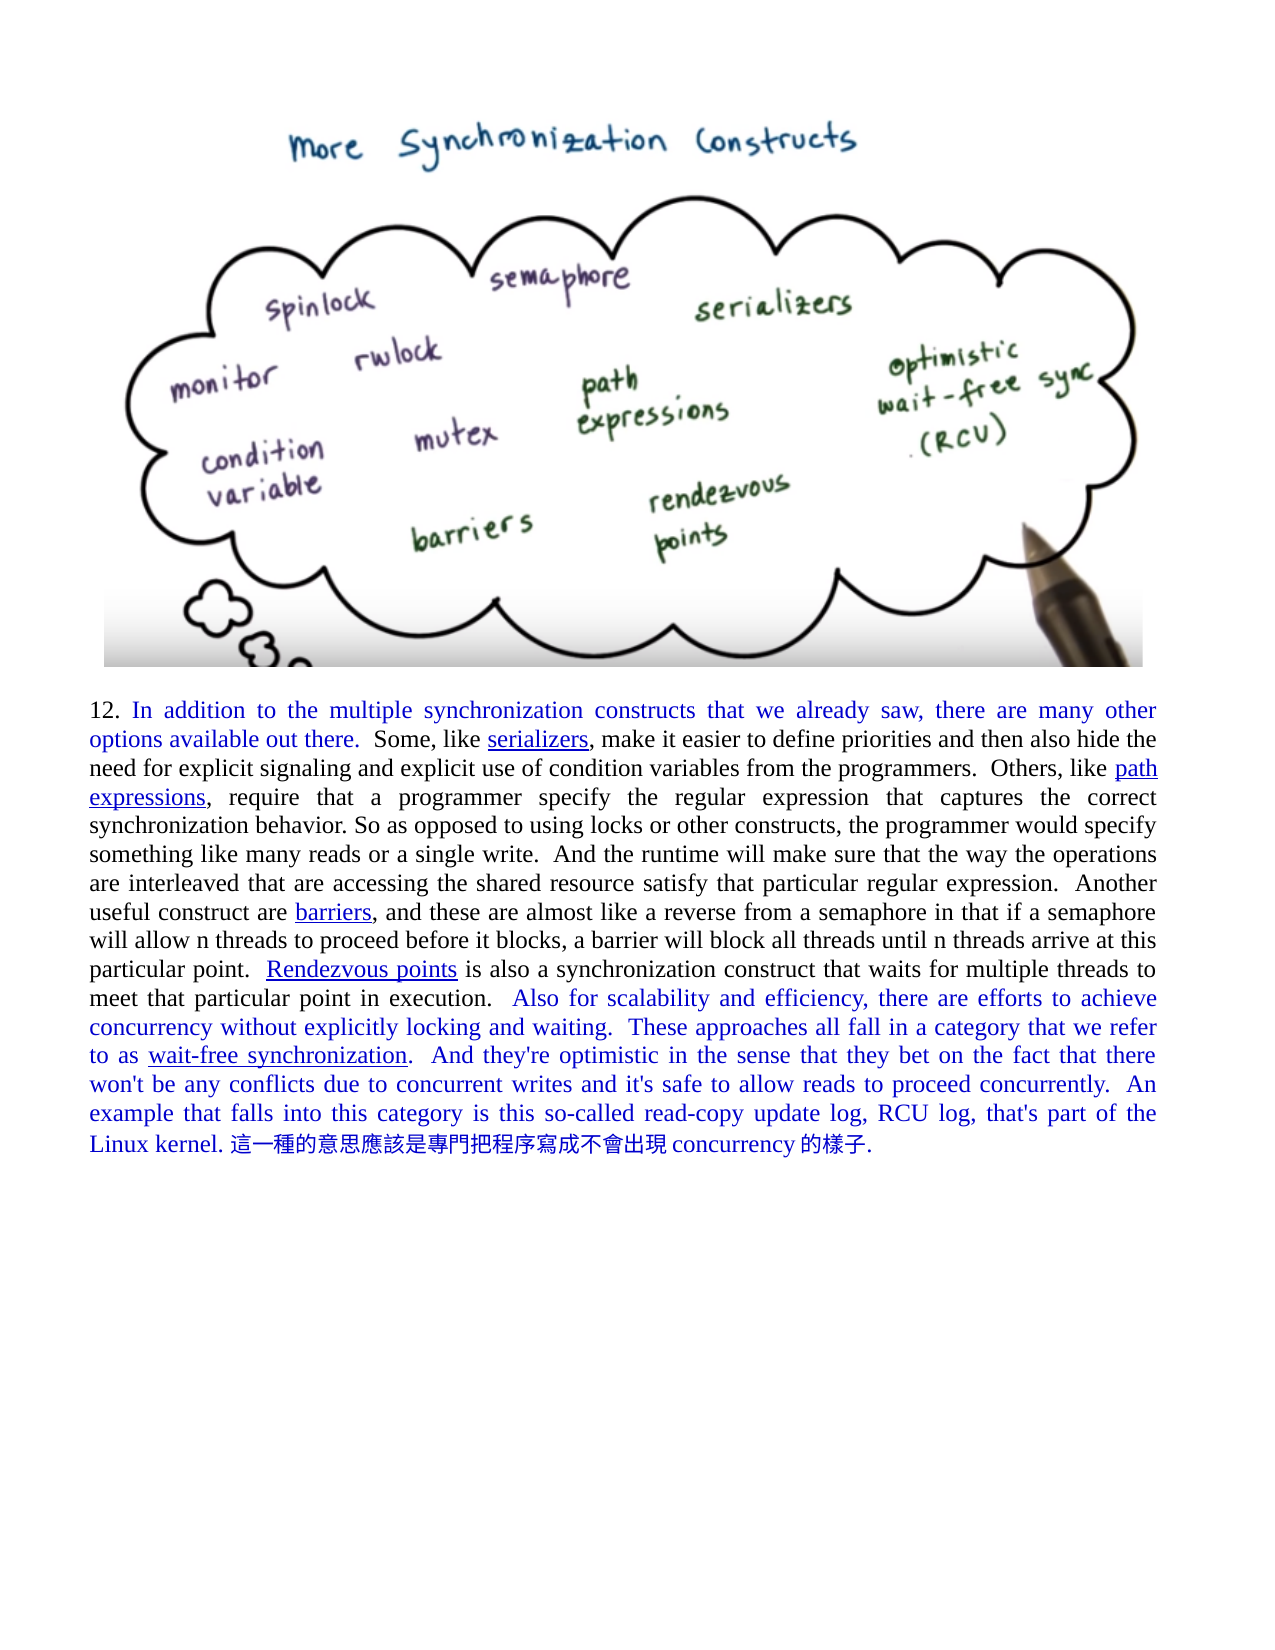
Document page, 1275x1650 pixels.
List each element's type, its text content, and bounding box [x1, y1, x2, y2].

picture [104, 118, 1143, 667]
text 12. In addition to the multiple synchronization constructs that we already saw, there are many other options available out there. Some, like serializers, make it easier to define priorities and then also hide the need for explicit signaling and explicit use of condition variables from the programmers. Others, like path expressions, require that a programmer specify the regular expression that captures the correct synchronization behavior. So as opposed to using locks or other constructs, the programmer would specify something like many reads or a single write. And the runtime will make sure that the way the operations are interleaved that are accessing the shared resource satisfy that particular regular expression. Another useful construct are barriers, and these are almost like a reverse from a semaphore in that if a semaphore will allow n threads to proceed before it blocks, a barrier will block all threads until n threads arrive at this particular point. Rendezvous points is also a synchronization construct that waits for multiple threads to meet that particular point in execution. Also for scalability and efficiency, there are efforts to achieve concurrency without explicitly locking and waiting. These approaches all fall in a category that we refer to as wait-free synchronization. And they're optimistic in the sense that they bet on the fact that there won't be any conflicts due to concurrent writes and it's safe to allow reads to proceed concurrently. An example that falls into this category is this so-called read-copy update log, RCU log, that's part of the Linux kernel. 這一種的意思應該是專門把程序寫成不會出現concurrency的樣子. [89, 696, 1158, 1158]
